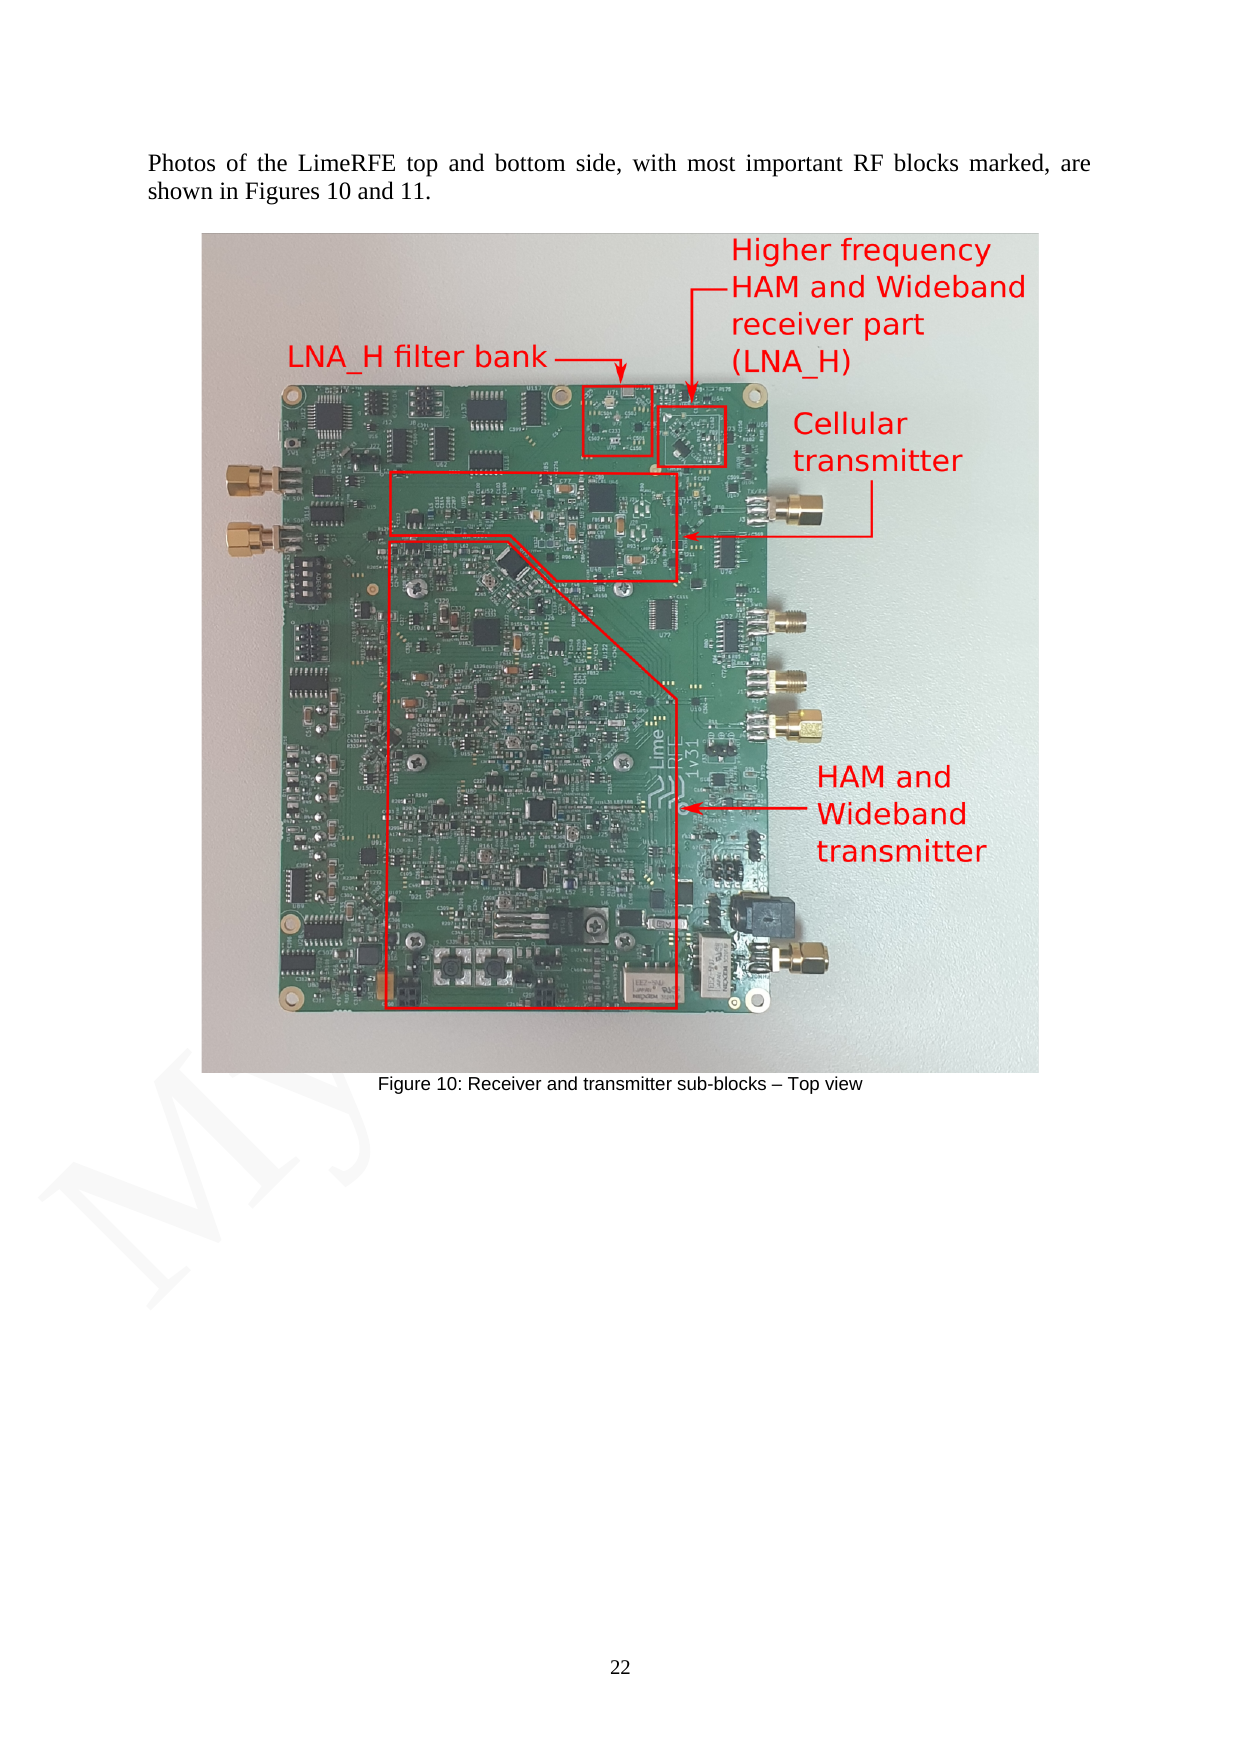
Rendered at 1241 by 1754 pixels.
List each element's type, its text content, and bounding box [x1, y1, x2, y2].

text Figure 10: Receiver and transmitter sub-blocks – Top view [344, 974, 1092, 1094]
text [148, 974, 296, 1094]
text Photos of the LimeRFE top and bottom side, with most important RF blocks marked, are shown in Figures 10 and 11. [148, 148, 1092, 205]
picture [201, 233, 1039, 1073]
